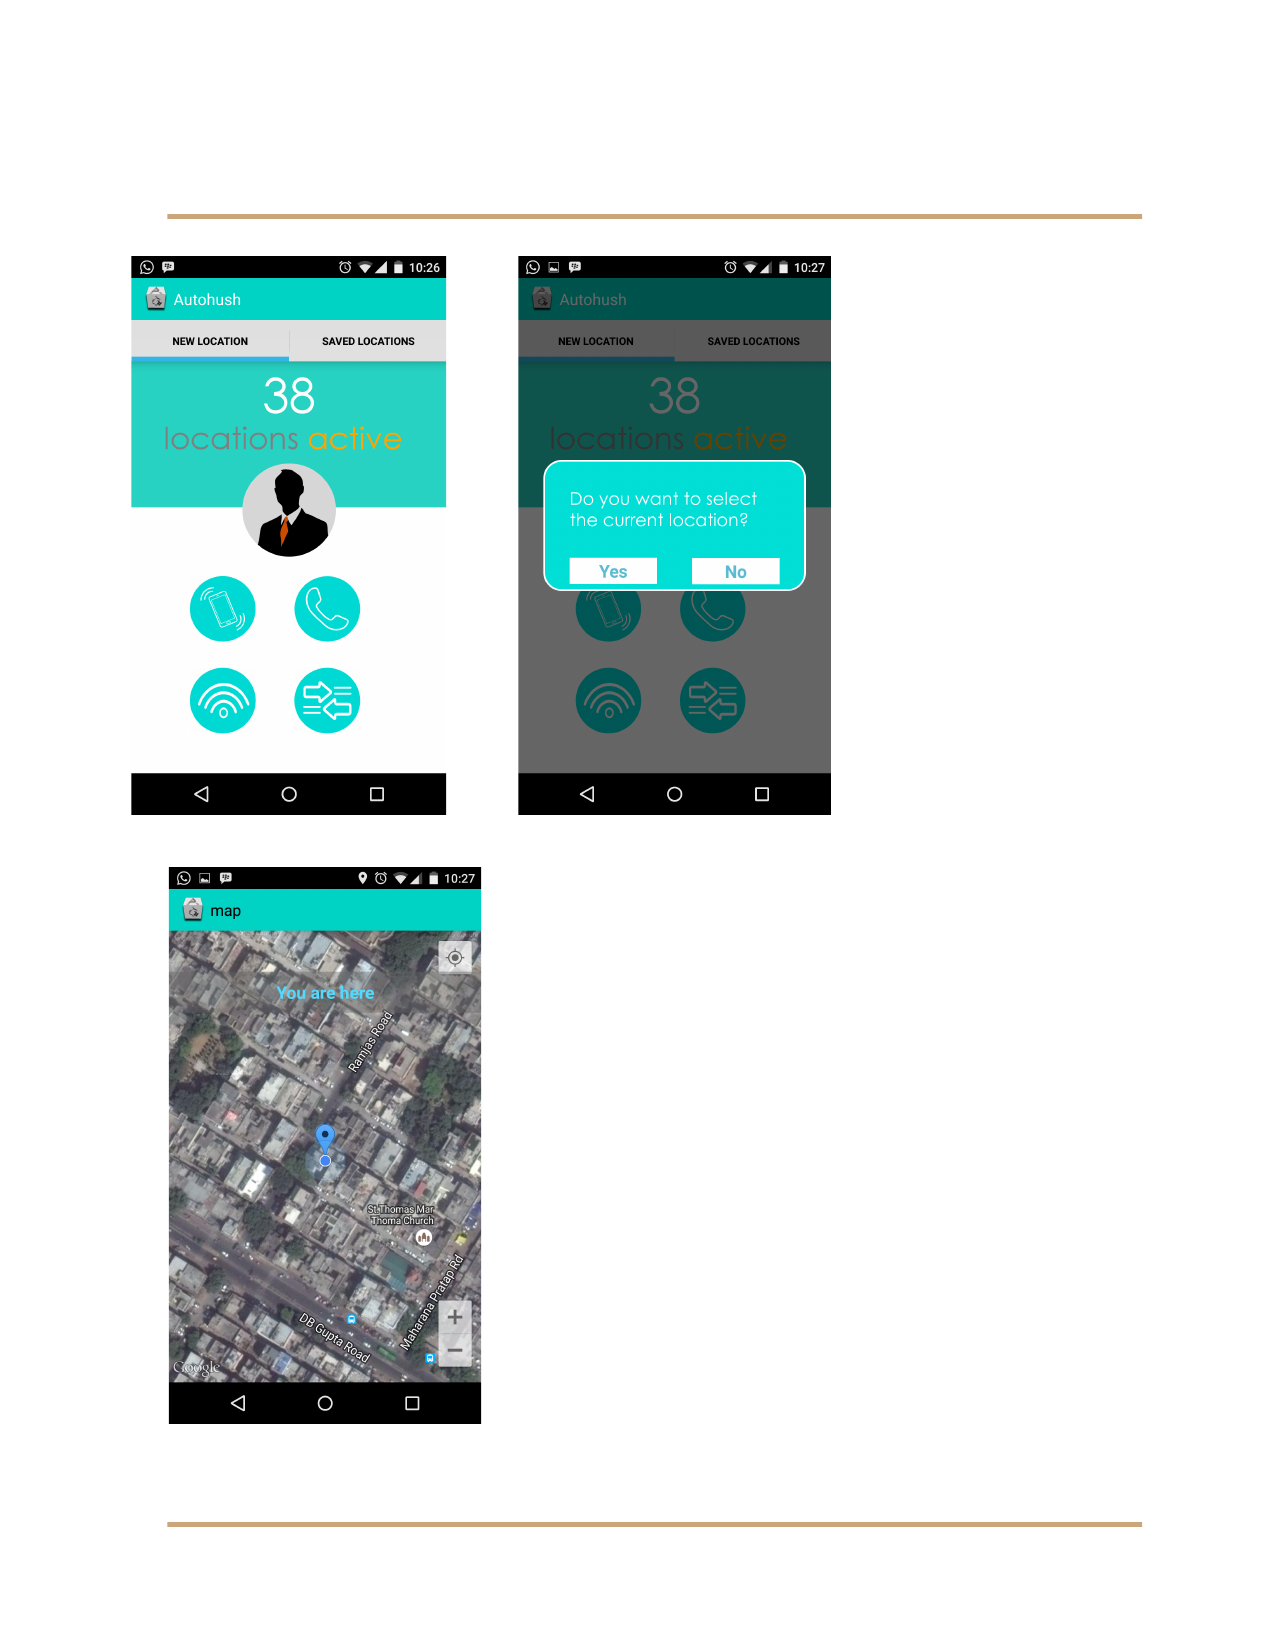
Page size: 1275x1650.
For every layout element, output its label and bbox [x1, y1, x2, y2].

picture [168, 867, 482, 1424]
picture [131, 256, 447, 815]
picture [167, 1522, 1143, 1527]
picture [518, 256, 831, 815]
picture [167, 214, 1143, 219]
